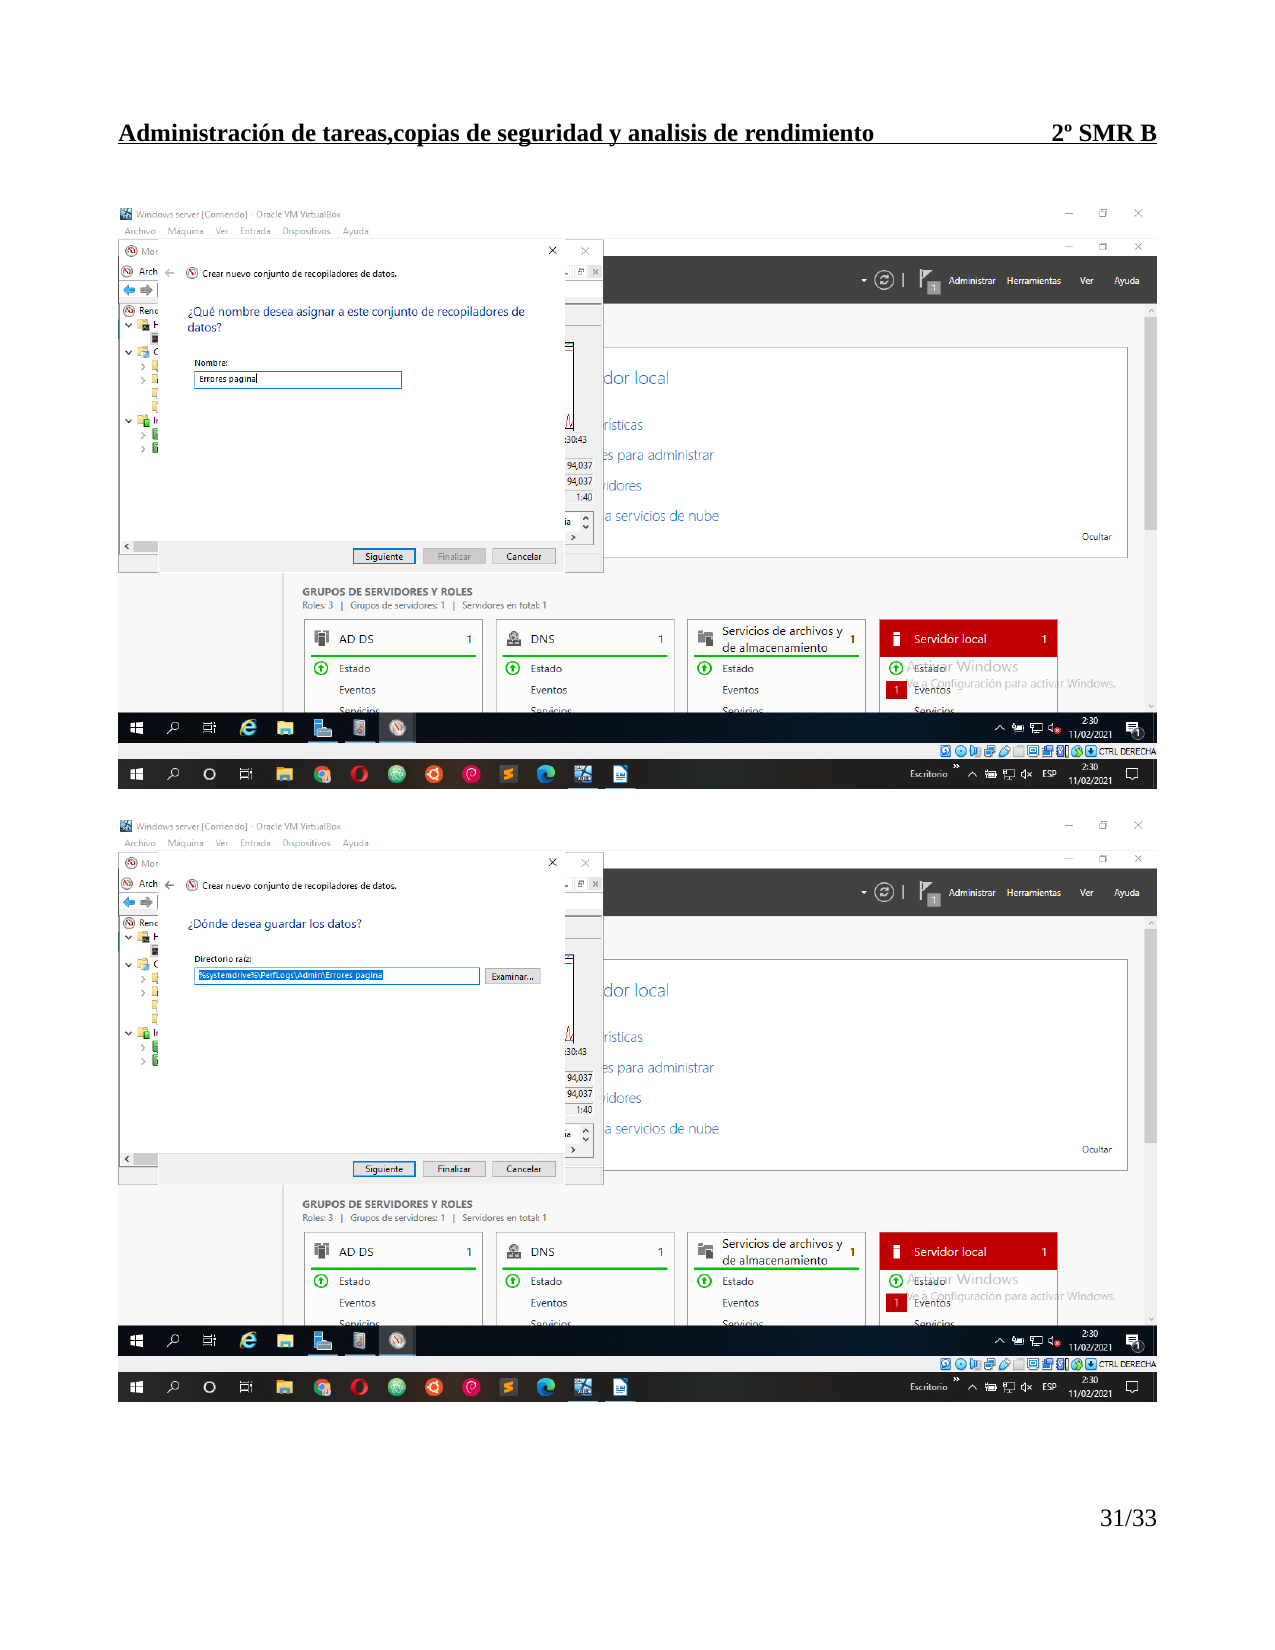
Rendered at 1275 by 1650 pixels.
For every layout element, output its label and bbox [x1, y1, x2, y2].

picture [118, 205, 1157, 789]
picture [118, 817, 1157, 1402]
